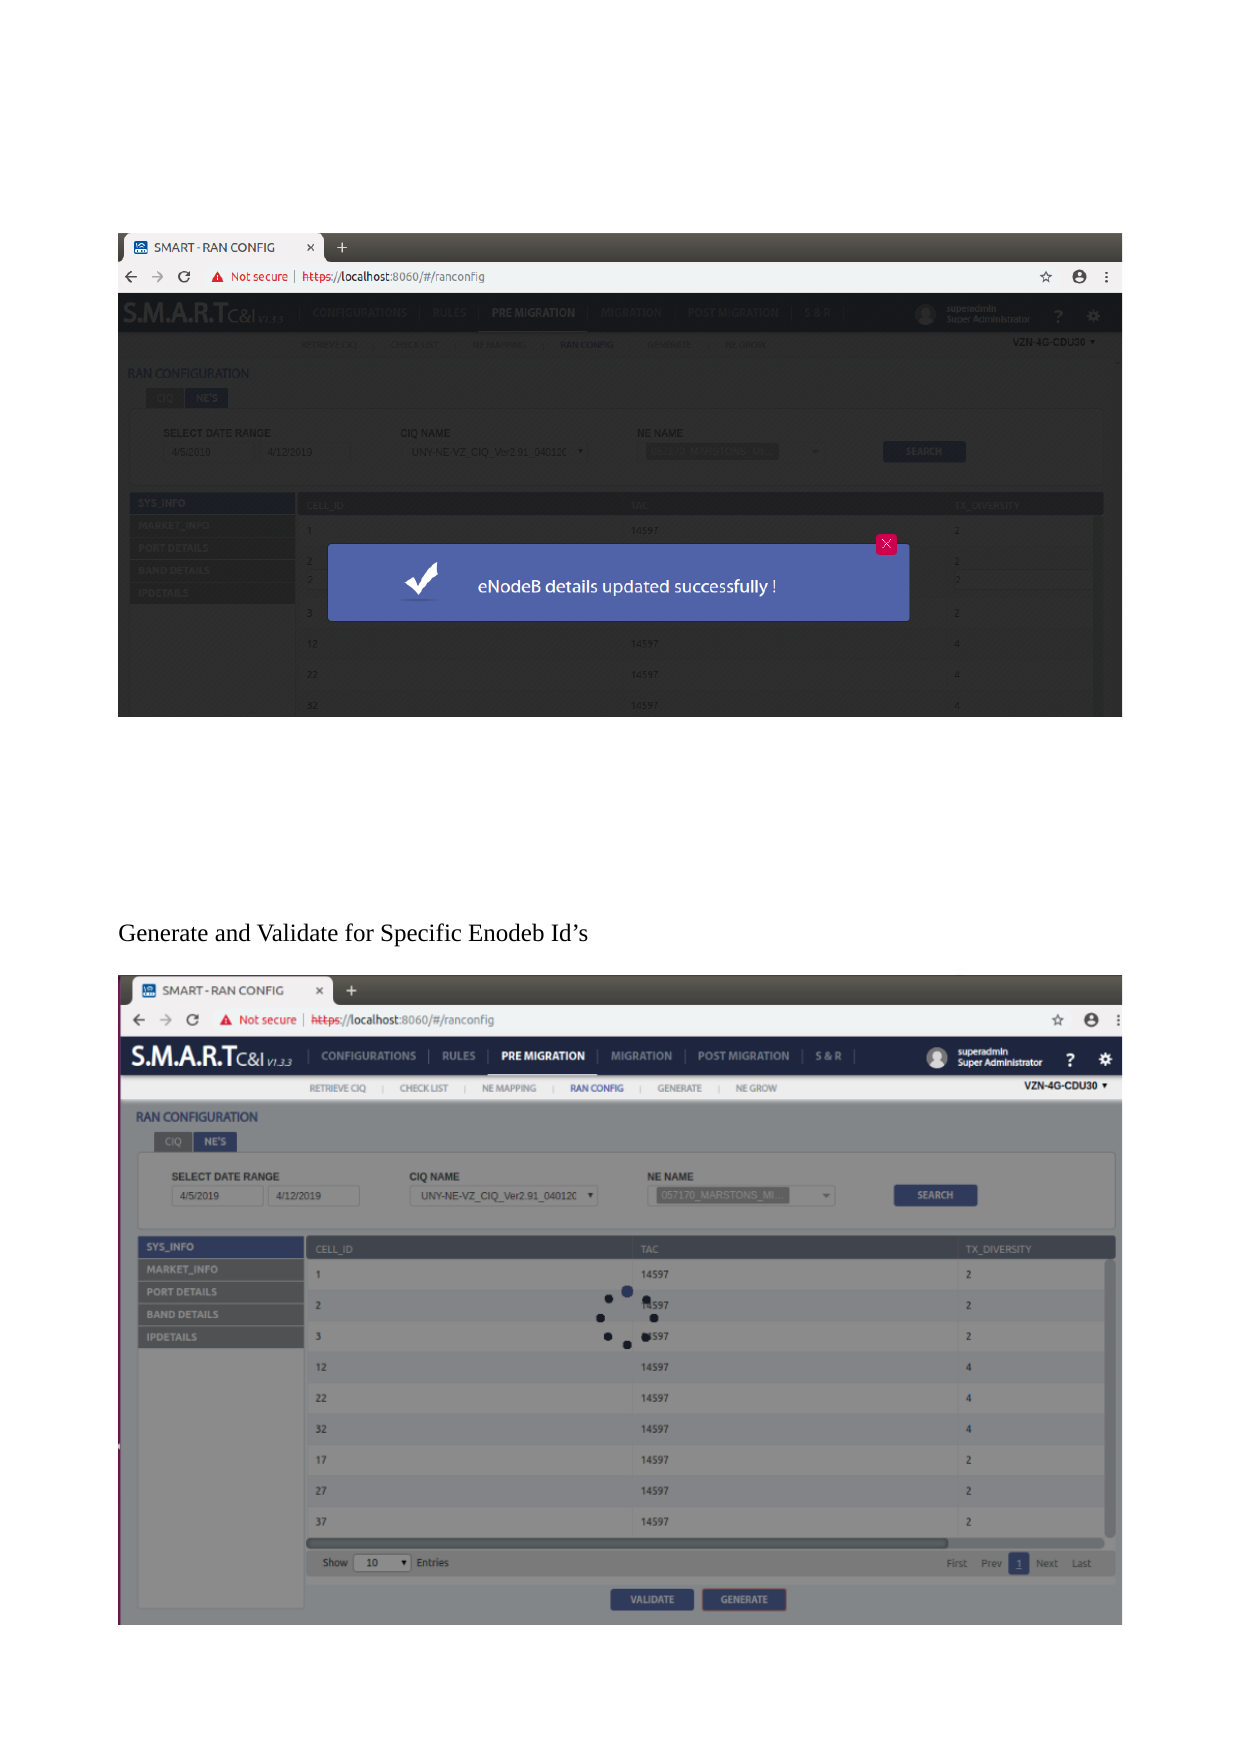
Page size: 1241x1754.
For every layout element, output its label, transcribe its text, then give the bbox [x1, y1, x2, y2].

picture [118, 233, 1123, 717]
text Generate and Validate for Specific Enodeb Id’s [118, 918, 1122, 946]
picture [118, 975, 1123, 1625]
